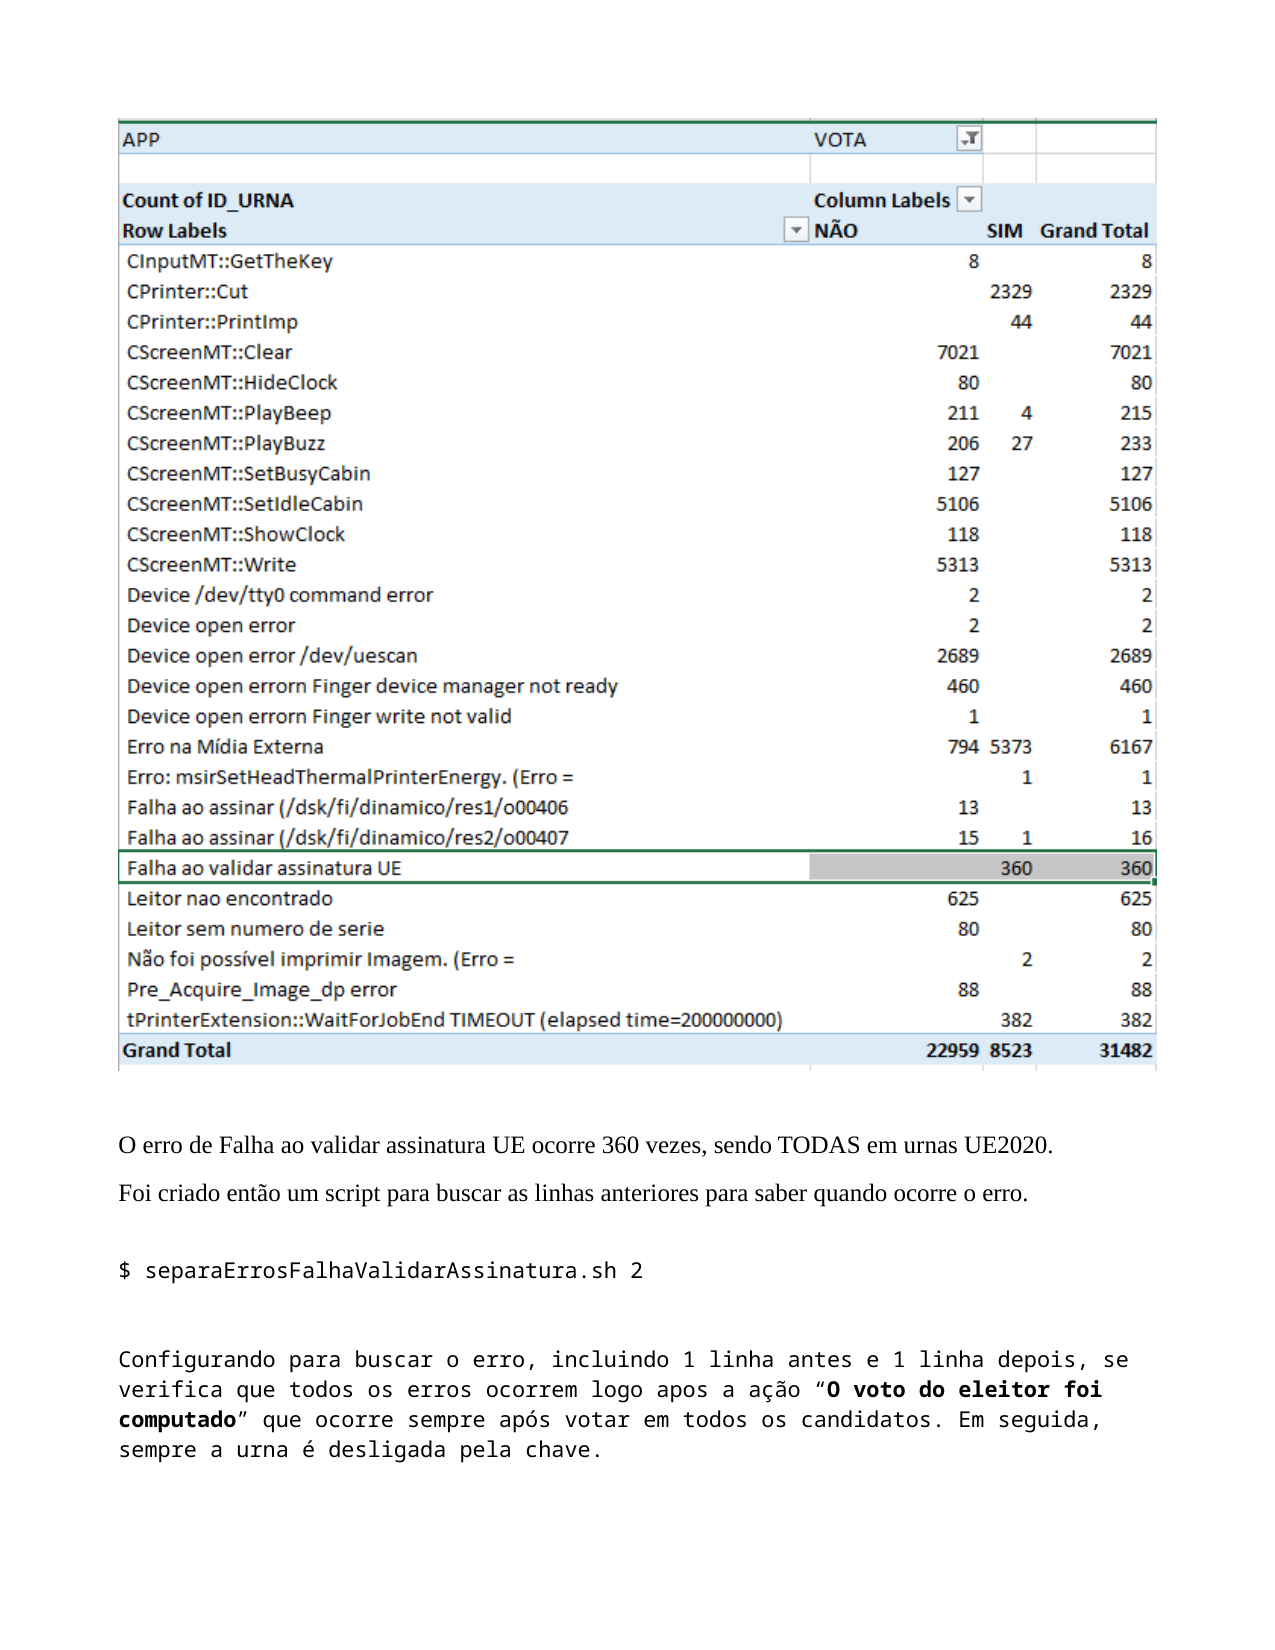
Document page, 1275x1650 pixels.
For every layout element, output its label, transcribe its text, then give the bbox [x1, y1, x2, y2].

text Foi criado então um script para buscar as linhas anteriores para saber quando ocorre o erro. [118, 1178, 1157, 1206]
text $ separaErrosFalhaValidarAssinatura.sh 2 [118, 1255, 1157, 1285]
text O erro de Falha ao validar assinatura UE ocorre 360 vezes, sendo TODAS em urnas UE2020. [118, 1130, 1157, 1159]
text Configurando para buscar o erro, incluindo 1 linha antes e 1 linha depois, se verifica que todos os erros ocorrem logo apos a ação “O voto do eleitor foi computado” que ocorre sempre após votar em todos os candidatos. Em seguida, sempre a urna é desligada pela chave. [118, 1344, 1157, 1463]
picture [118, 118, 1157, 1071]
